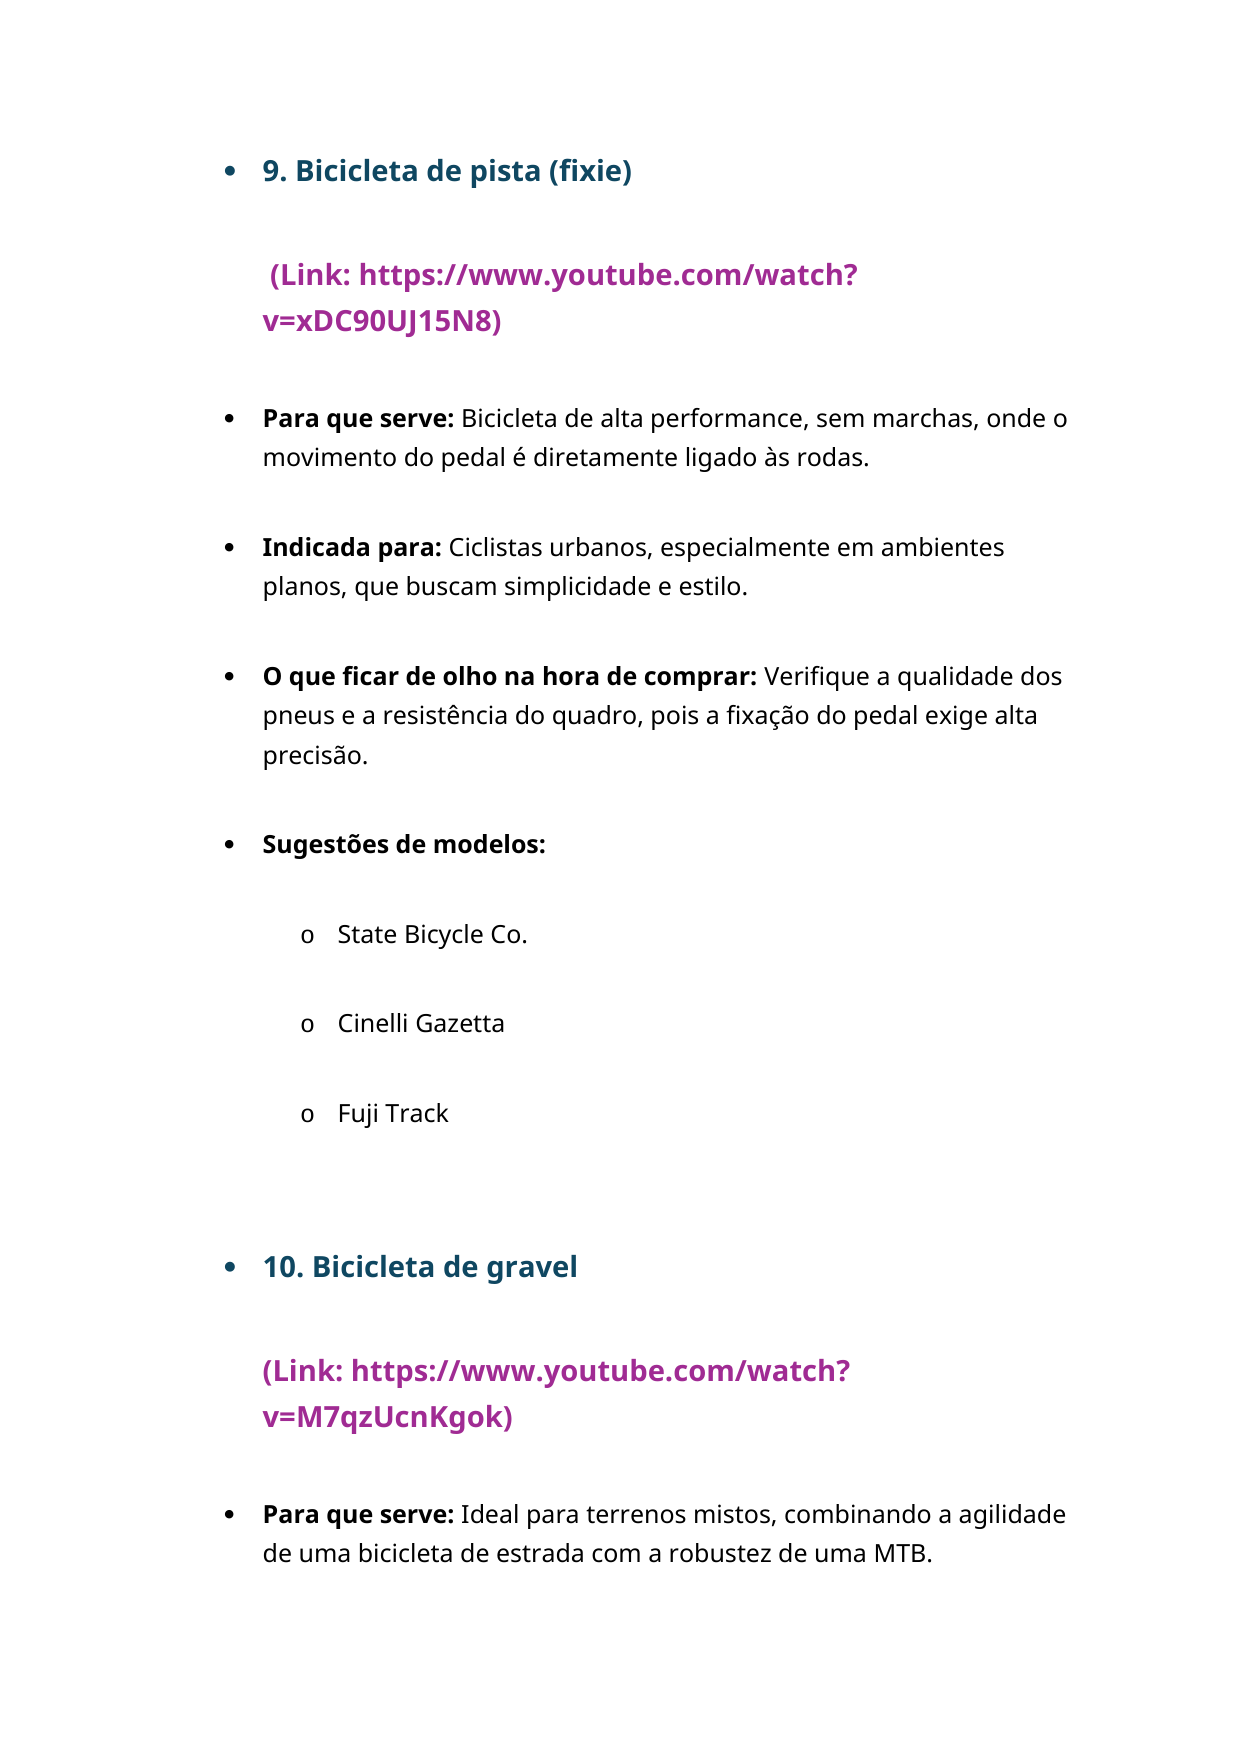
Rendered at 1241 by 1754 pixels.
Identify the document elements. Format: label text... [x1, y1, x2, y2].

list O que ficar de olho na hora de comprar: Verifique a qualidade dos pneus e a resistência do quadro, pois a fixação do pedal exige alta precisão. [225, 658, 1090, 772]
list Indicada para: Ciclistas urbanos, especialmente em ambientes planos, que buscam simplicidade e estilo. [225, 529, 1090, 603]
list Cinelli Gazetta [300, 1006, 1090, 1040]
list Fuji Track [300, 1096, 1090, 1130]
list 10. Bicicleta de gravel [225, 1246, 1090, 1286]
list Sugestões de modelos: [225, 827, 1090, 861]
subtitle (Link: https://www.youtube.com/watch?v=xDC90UJ15N8) [262, 254, 1090, 340]
subtitle (Link: https://www.youtube.com/watch?v=M7qzUcnKgok) [262, 1350, 1090, 1436]
list State Bicycle Co. [300, 916, 1090, 951]
list 9. Bicicleta de pista (fixie) [225, 150, 1090, 190]
list Para que serve: Ideal para terrenos mistos, combinando a agilidade de uma bicicleta de estrada com a robustez de uma MTB. [225, 1497, 1090, 1570]
list Para que serve: Bicicleta de alta performance, sem marchas, onde o movimento do pedal é diretamente ligado às rodas. [225, 401, 1090, 474]
